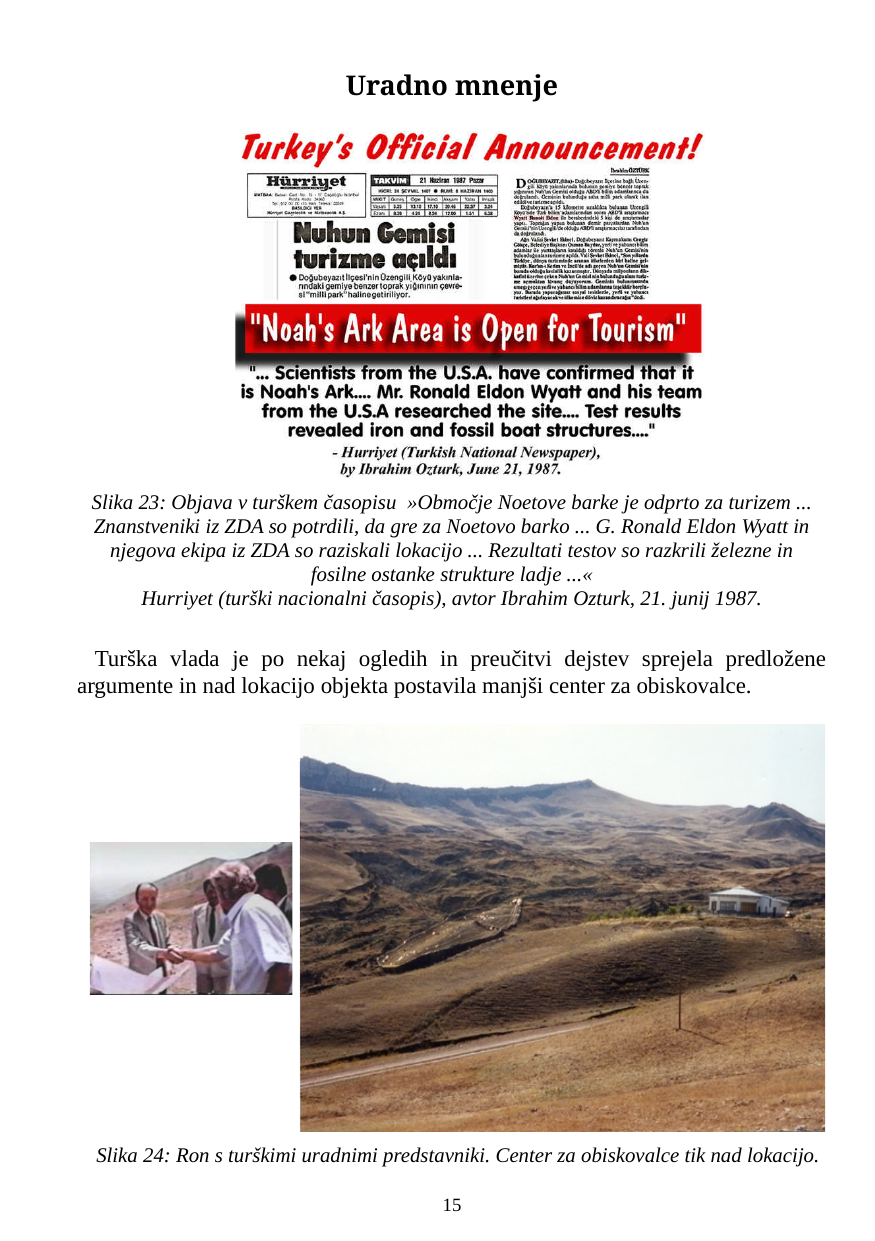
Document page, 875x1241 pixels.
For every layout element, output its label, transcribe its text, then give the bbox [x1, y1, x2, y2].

text Slika 24: Ron s turškimi uradnimi predstavniki. Center za obiskovalce tik nad lokacijo. [90, 725, 826, 1167]
text Slika 23: Objava v turškem časopisu »Območje Noetove barke je odprto za turizem ... Znanstveniki iz ZDA so potrdili, da gre za Noetovo barko ... G. Ronald Eldon Wyatt in njegova ekipa iz ZDA so raziskali lokacijo ... Rezultati testov so razkrili železne in fosilne ostanke strukture ladje ...« Hurriyet (turški nacionalni časopis), avtor Ibrahim Ozturk, 21. junij 1987. [84, 131, 819, 610]
picture [299, 724, 826, 1132]
text Turška vlada je po nekaj ogledih in preučitvi dejstev sprejela predložene argumente in nad lokacijo objekta postavila manjši center za obiskovalce. [77, 645, 827, 698]
subtitle Uradno mnenje [77, 66, 827, 103]
picture [89, 842, 293, 995]
picture [235, 131, 707, 478]
